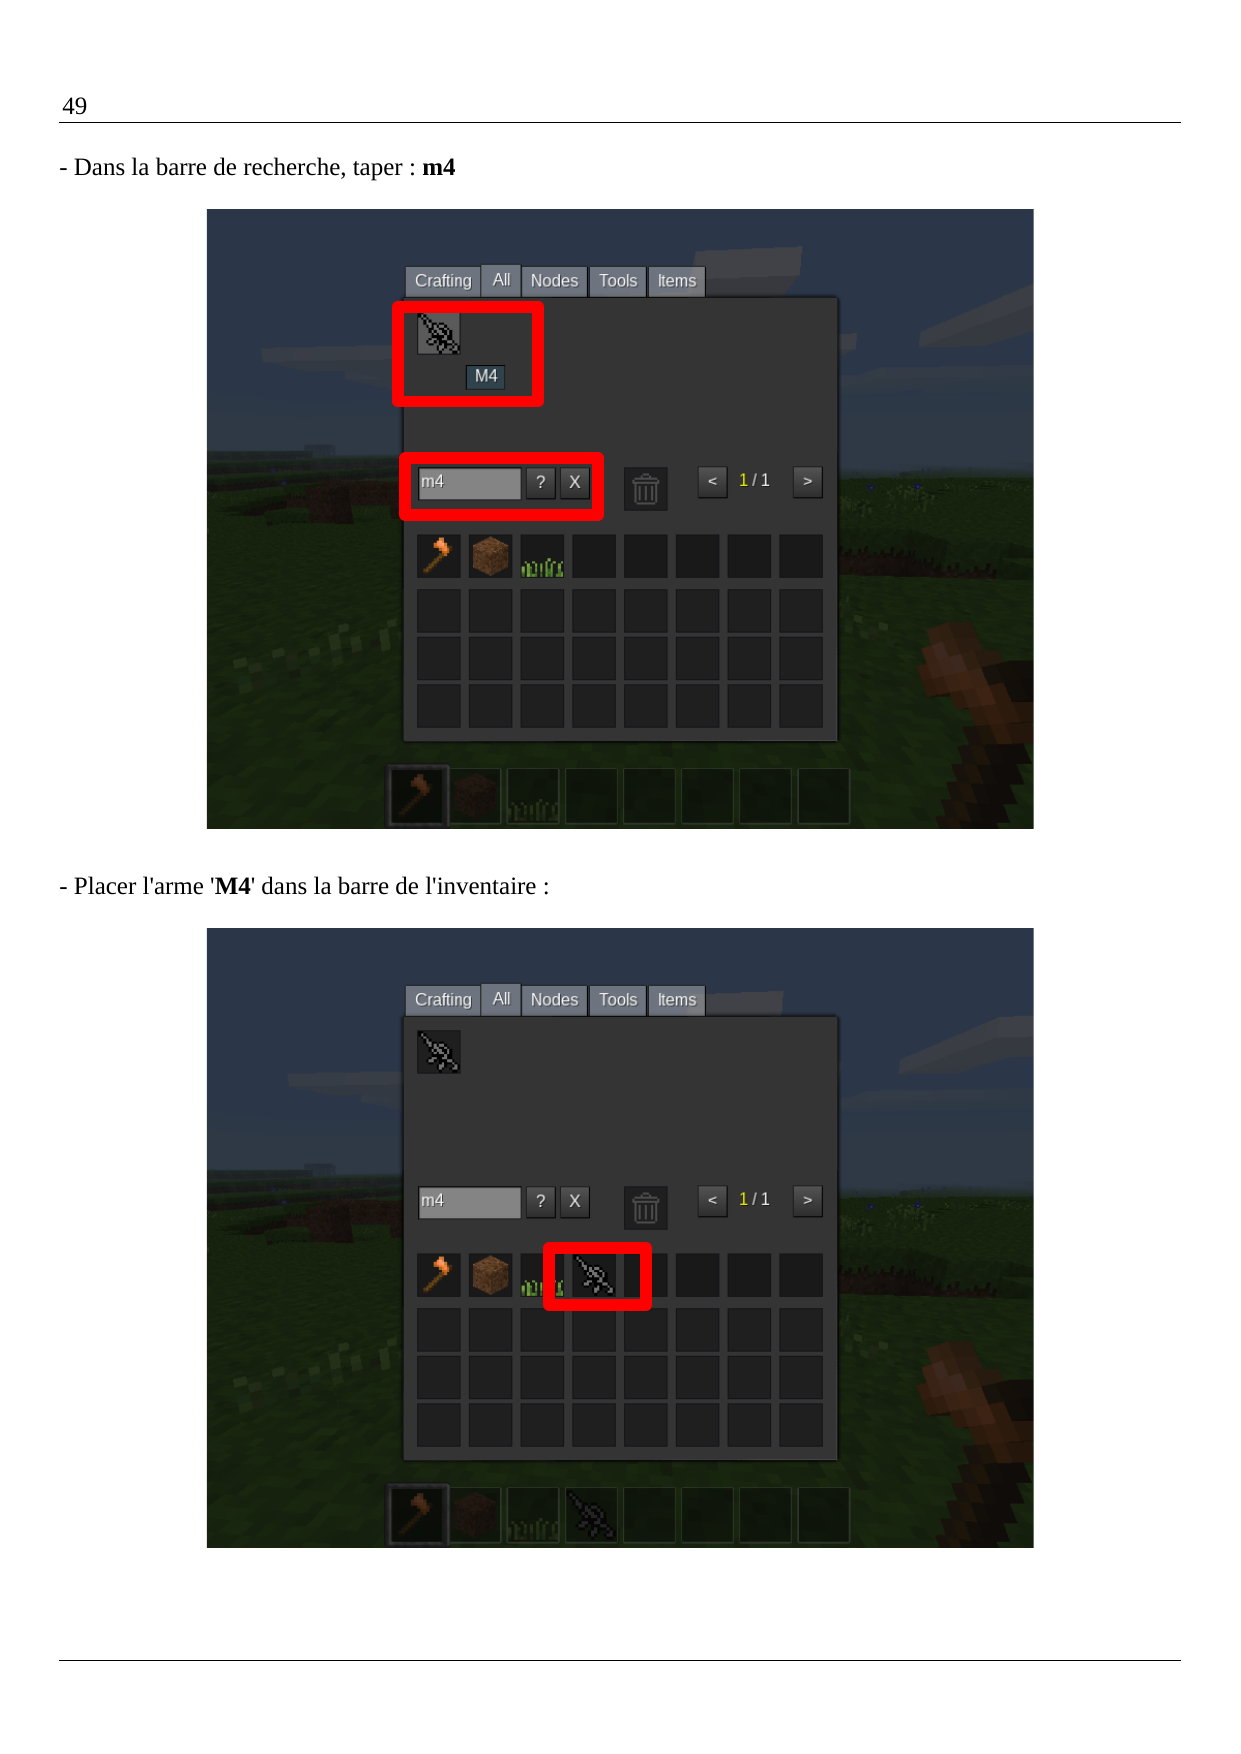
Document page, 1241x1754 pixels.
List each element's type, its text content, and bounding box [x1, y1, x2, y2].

text - Dans la barre de recherche, taper : m4 [59, 152, 1181, 181]
text - Placer l'arme 'M4' dans la barre de l'inventaire : [59, 871, 1181, 899]
picture [206, 928, 1034, 1548]
picture [206, 209, 1034, 829]
